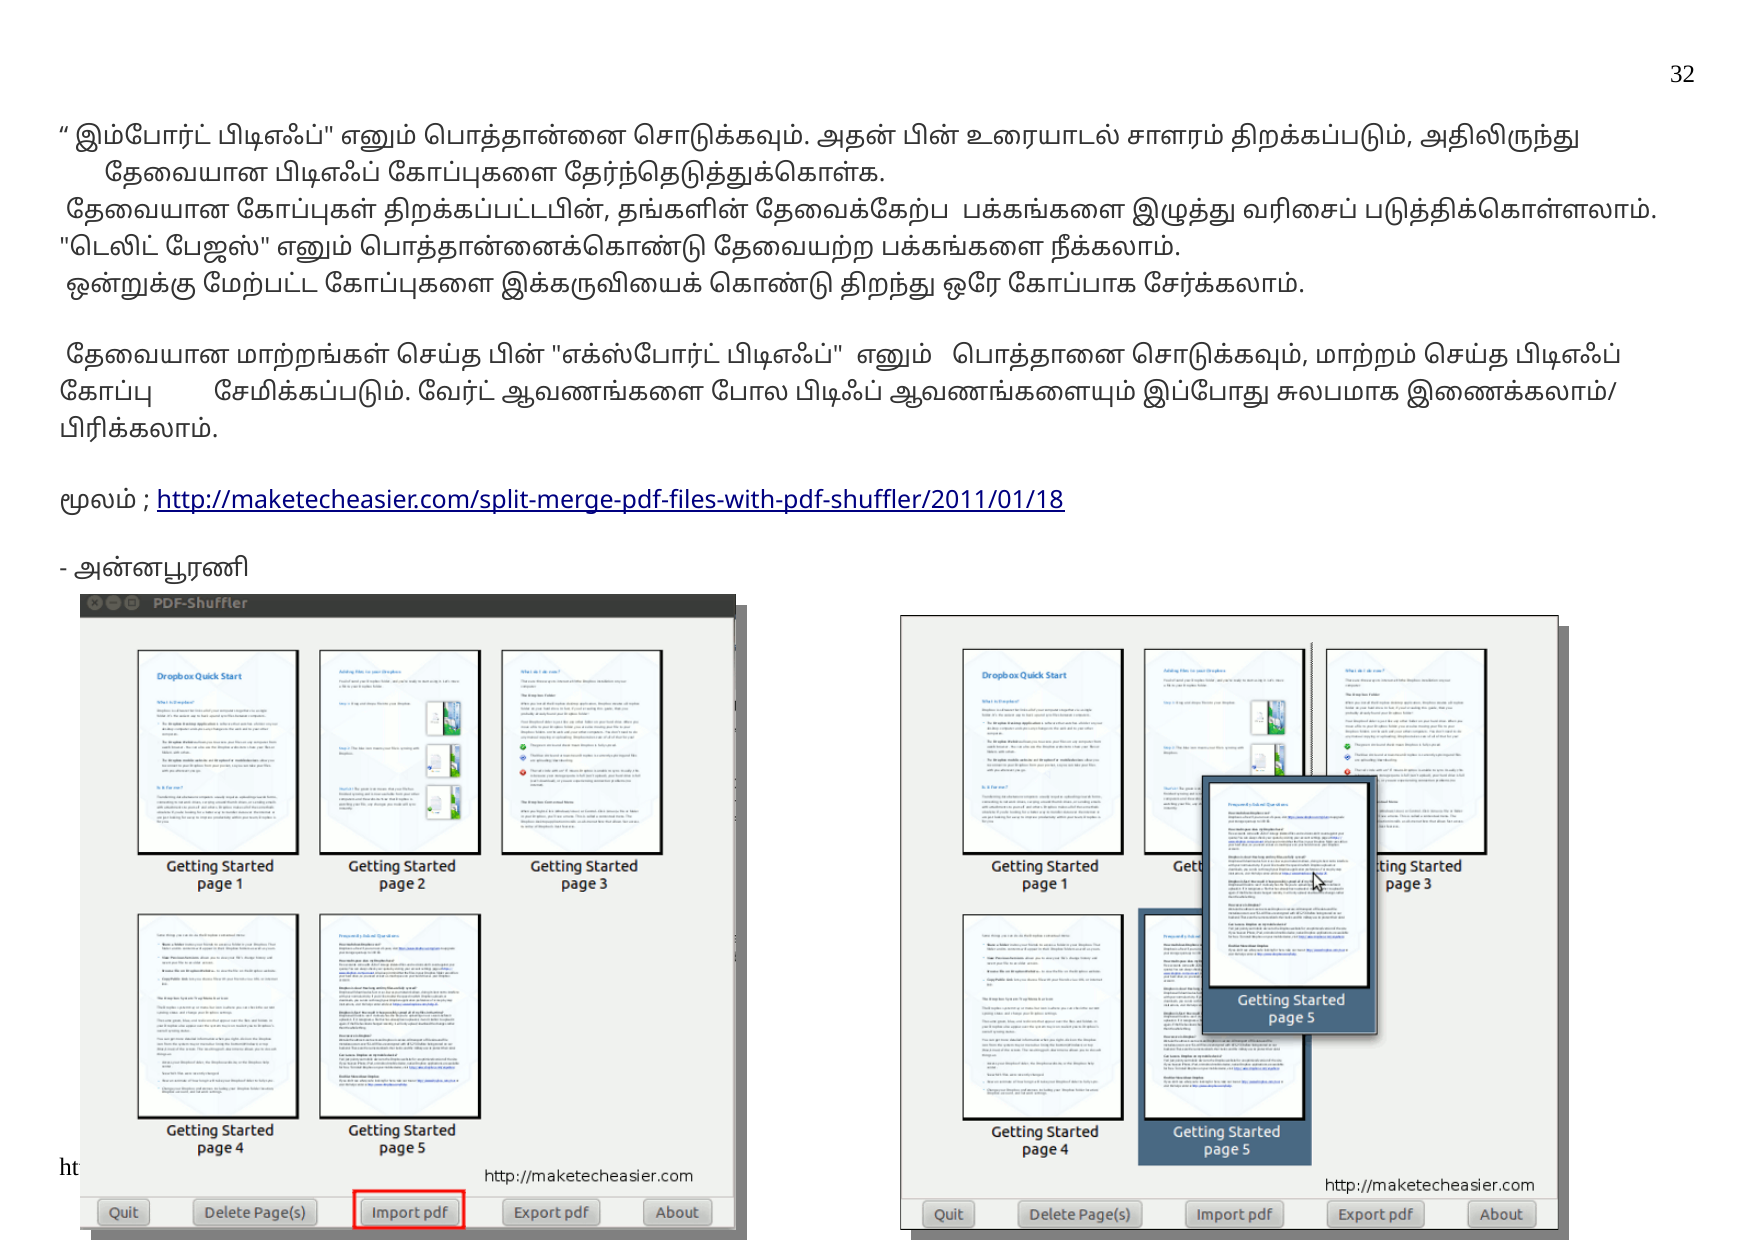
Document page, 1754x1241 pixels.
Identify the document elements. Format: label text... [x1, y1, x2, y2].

list ஒன்றுக்கு மேற்பட்ட கோப்புகளை இக்கருவியைக் கொண்டு திறந்து ஒரே கோப்பாக சேர்க்கலாம். [59, 265, 1695, 302]
list “ இம்போர்ட் பிடிஎஃப்" எனும் பொத்தான்னை சொடுக்கவும். அதன் பின் உரையாடல் சாளரம் திறக்கப்படும், அதிலிருந்து தேவையான பிடிஎஃப் கோப்புகளை தேர்ந்தெடுத்துக்கொள்க. [59, 117, 1695, 191]
list தேவையான கோப்புகள் திறக்கப்பட்டபின், தங்களின் தேவைக்கேற்ப பக்கங்களை இழுத்து வரிசைப் படுத்திக்கொள்ளலாம். [59, 191, 1695, 228]
list "டெலிட் பேஜஸ்" எனும் பொத்தான்னைக்கொண்டு தேவையற்ற பக்கங்களை நீக்கலாம். [59, 228, 1695, 265]
picture [80, 594, 736, 1230]
text தேவையான மாற்றங்கள் செய்த பின் "எக்ஸ்போர்ட் பிடிஎஃப்" எனும் பொத்தானை சொடுக்கவும், மாற்றம் செய்த பிடிஎஃப் கோப்பு சேமிக்கப்படும். வேர்ட் ஆவணங்களை போல பிடிஃப் ஆவணங்களையும் இப்போது சுலபமாக இணைக்கலாம்/ பிரிக்கலாம். [59, 336, 1695, 447]
text மூலம் ; http://maketecheasier.com/split-merge-pdf-files-with-pdf-shuffler/2011/01/18 [59, 481, 1695, 515]
picture [900, 615, 1559, 1230]
text - அன்னபூரணி [59, 549, 1695, 583]
